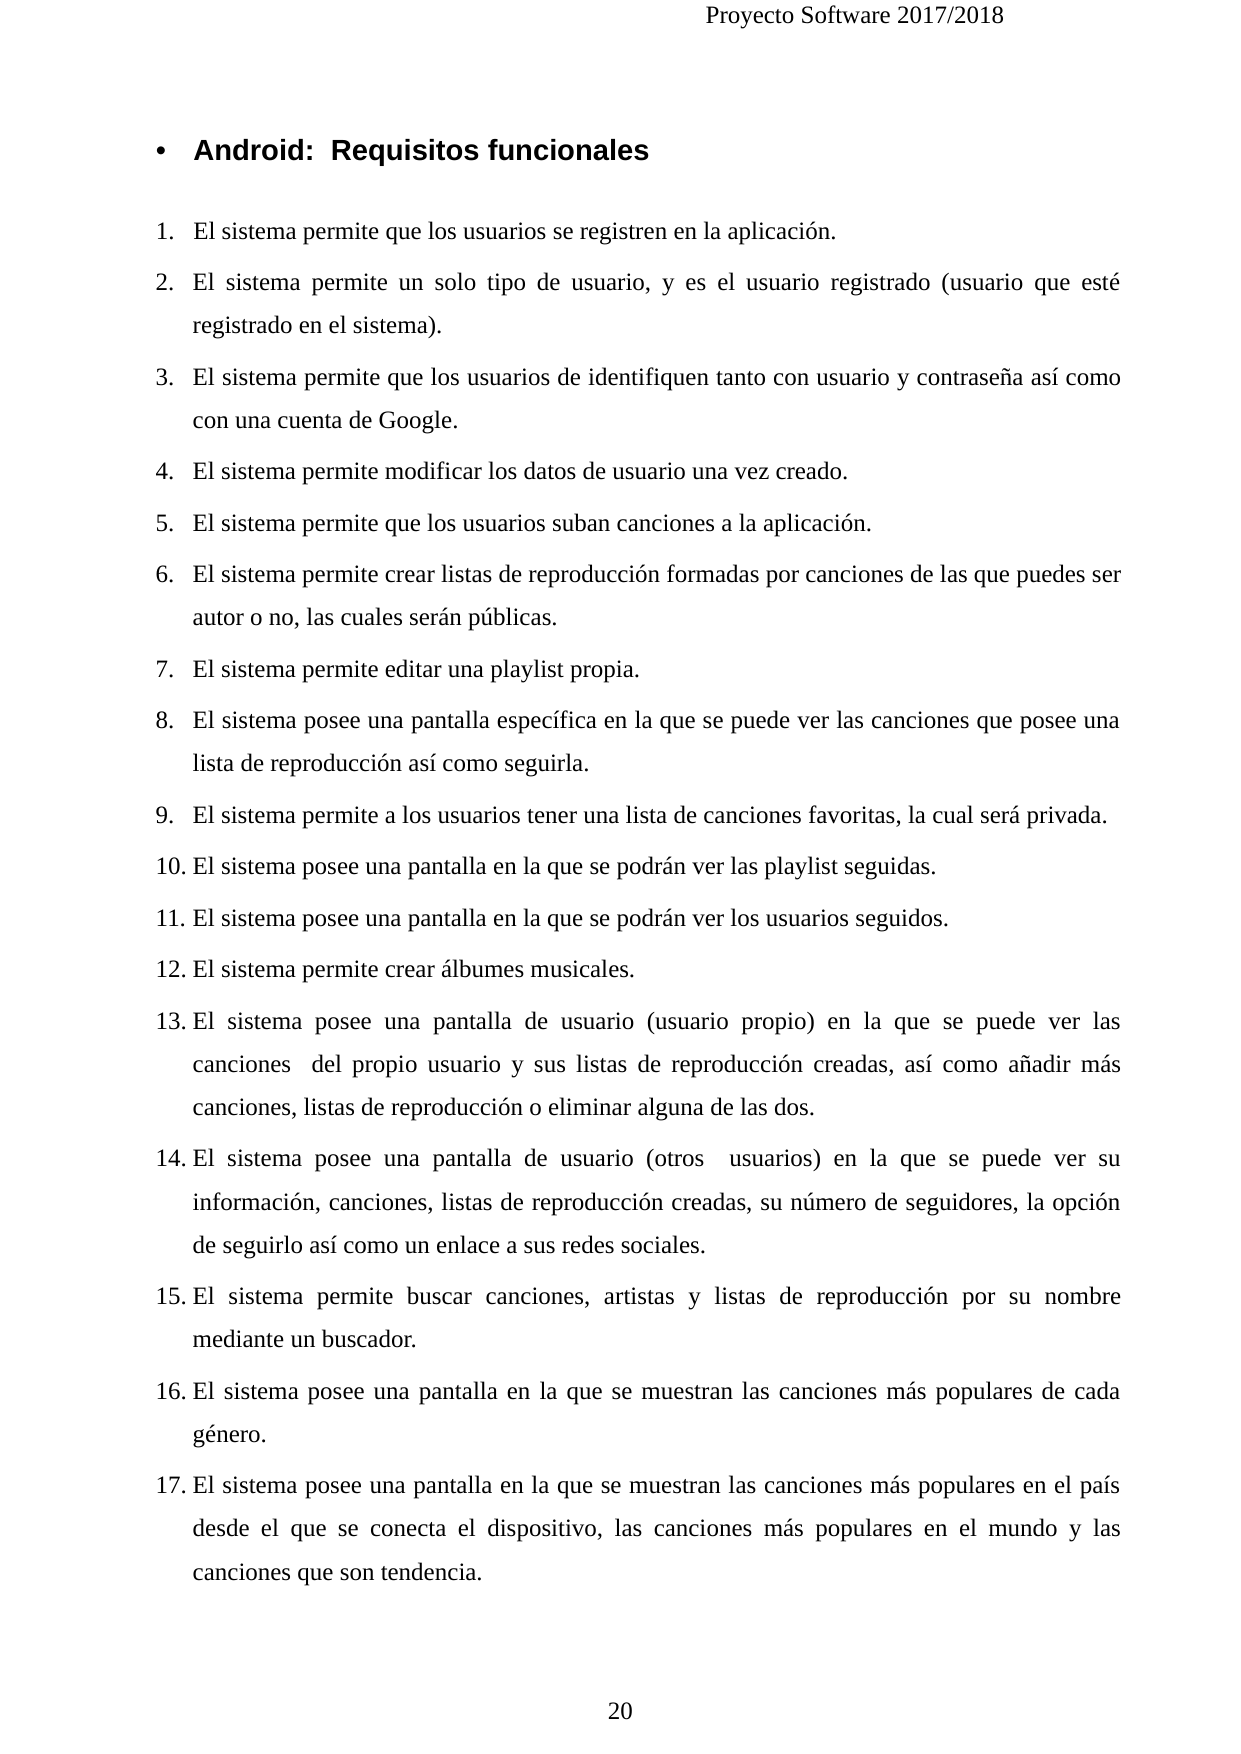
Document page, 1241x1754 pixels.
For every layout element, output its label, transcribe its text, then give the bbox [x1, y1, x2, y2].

list El sistema permite crear álbumes musicales. [155, 954, 1122, 983]
list El sistema posee una pantalla de usuario (otros usuarios) en la que se puede ver su información, canciones, listas de reproducción creadas, su número de seguidores, la opción de seguirlo así como un enlace a sus redes sociales. [155, 1143, 1122, 1258]
subtitle Android: Requisitos funcionales [156, 133, 1122, 166]
list El sistema posee una pantalla en la que se podrán ver los usuarios seguidos. [155, 903, 1122, 932]
list El sistema permite que los usuarios se registren en la aplicación. [156, 216, 1122, 244]
list El sistema permite crear listas de reproducción formadas por canciones de las que puedes ser autor o no, las cuales serán públicas. [155, 559, 1122, 631]
list El sistema posee una pantalla de usuario (usuario propio) en la que se puede ver las canciones del propio usuario y sus listas de reproducción creadas, así como añadir más canciones, listas de reproducción o eliminar alguna de las dos. [155, 1006, 1122, 1121]
list El sistema posee una pantalla en la que se muestran las canciones más populares de cada género. [155, 1376, 1122, 1448]
list El sistema posee una pantalla en la que se muestran las canciones más populares en el país desde el que se conecta el dispositivo, las canciones más populares en el mundo y las canciones que son tendencia. [155, 1470, 1122, 1585]
list El sistema permite un solo tipo de usuario, y es el usuario registrado (usuario que esté registrado en el sistema). [155, 267, 1122, 339]
list El sistema posee una pantalla específica en la que se puede ver las canciones que posee una lista de reproducción así como seguirla. [155, 705, 1122, 777]
list El sistema permite que los usuarios de identifiquen tanto con usuario y contraseña así como con una cuenta de Google. [155, 362, 1122, 434]
list El sistema permite editar una playlist propia. [155, 654, 1122, 683]
list El sistema permite buscar canciones, artistas y listas de reproducción por su nombre mediante un buscador. [155, 1281, 1122, 1353]
list El sistema permite modificar los datos de usuario una vez creado. [155, 456, 1122, 485]
list El sistema permite a los usuarios tener una lista de canciones favoritas, la cual será privada. [155, 800, 1122, 829]
list El sistema posee una pantalla en la que se podrán ver las playlist seguidas. [155, 851, 1122, 880]
list El sistema permite que los usuarios suban canciones a la aplicación. [155, 508, 1122, 537]
